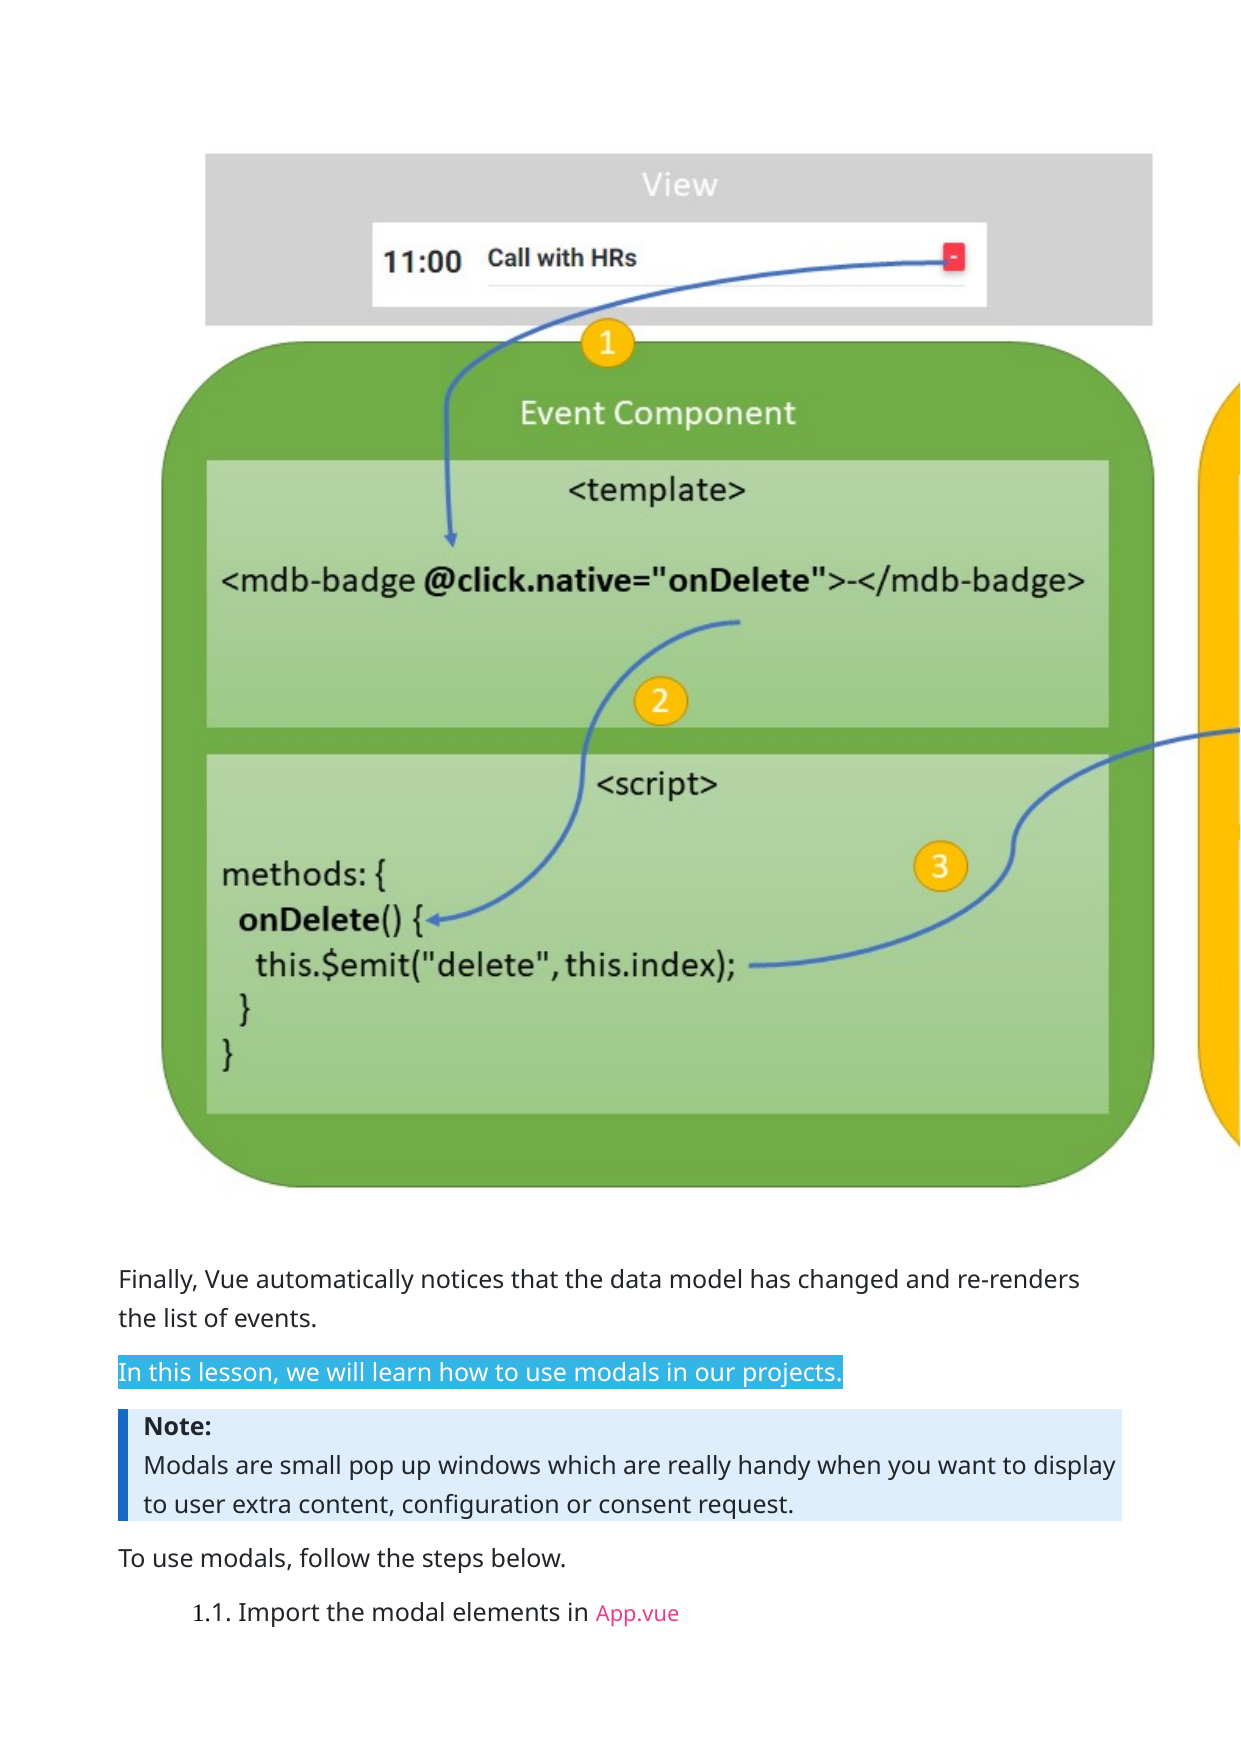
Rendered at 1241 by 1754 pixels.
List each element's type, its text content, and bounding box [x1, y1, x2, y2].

text Note: Modals are small pop up windows which are really handy when you want to display to user extra content, configuration or consent request. [128, 1409, 1122, 1521]
picture [118, 118, 1241, 1244]
text To use modals, follow the steps below. [118, 1541, 1122, 1575]
list 1. Import the modal elements in App.vue [118, 1594, 1122, 1628]
text Finally, Vue automatically notices that the data model has changed and re-renders the list of events. [118, 1262, 1122, 1335]
text In this lesson, we will learn how to use modals in our projects. [118, 1355, 1122, 1389]
